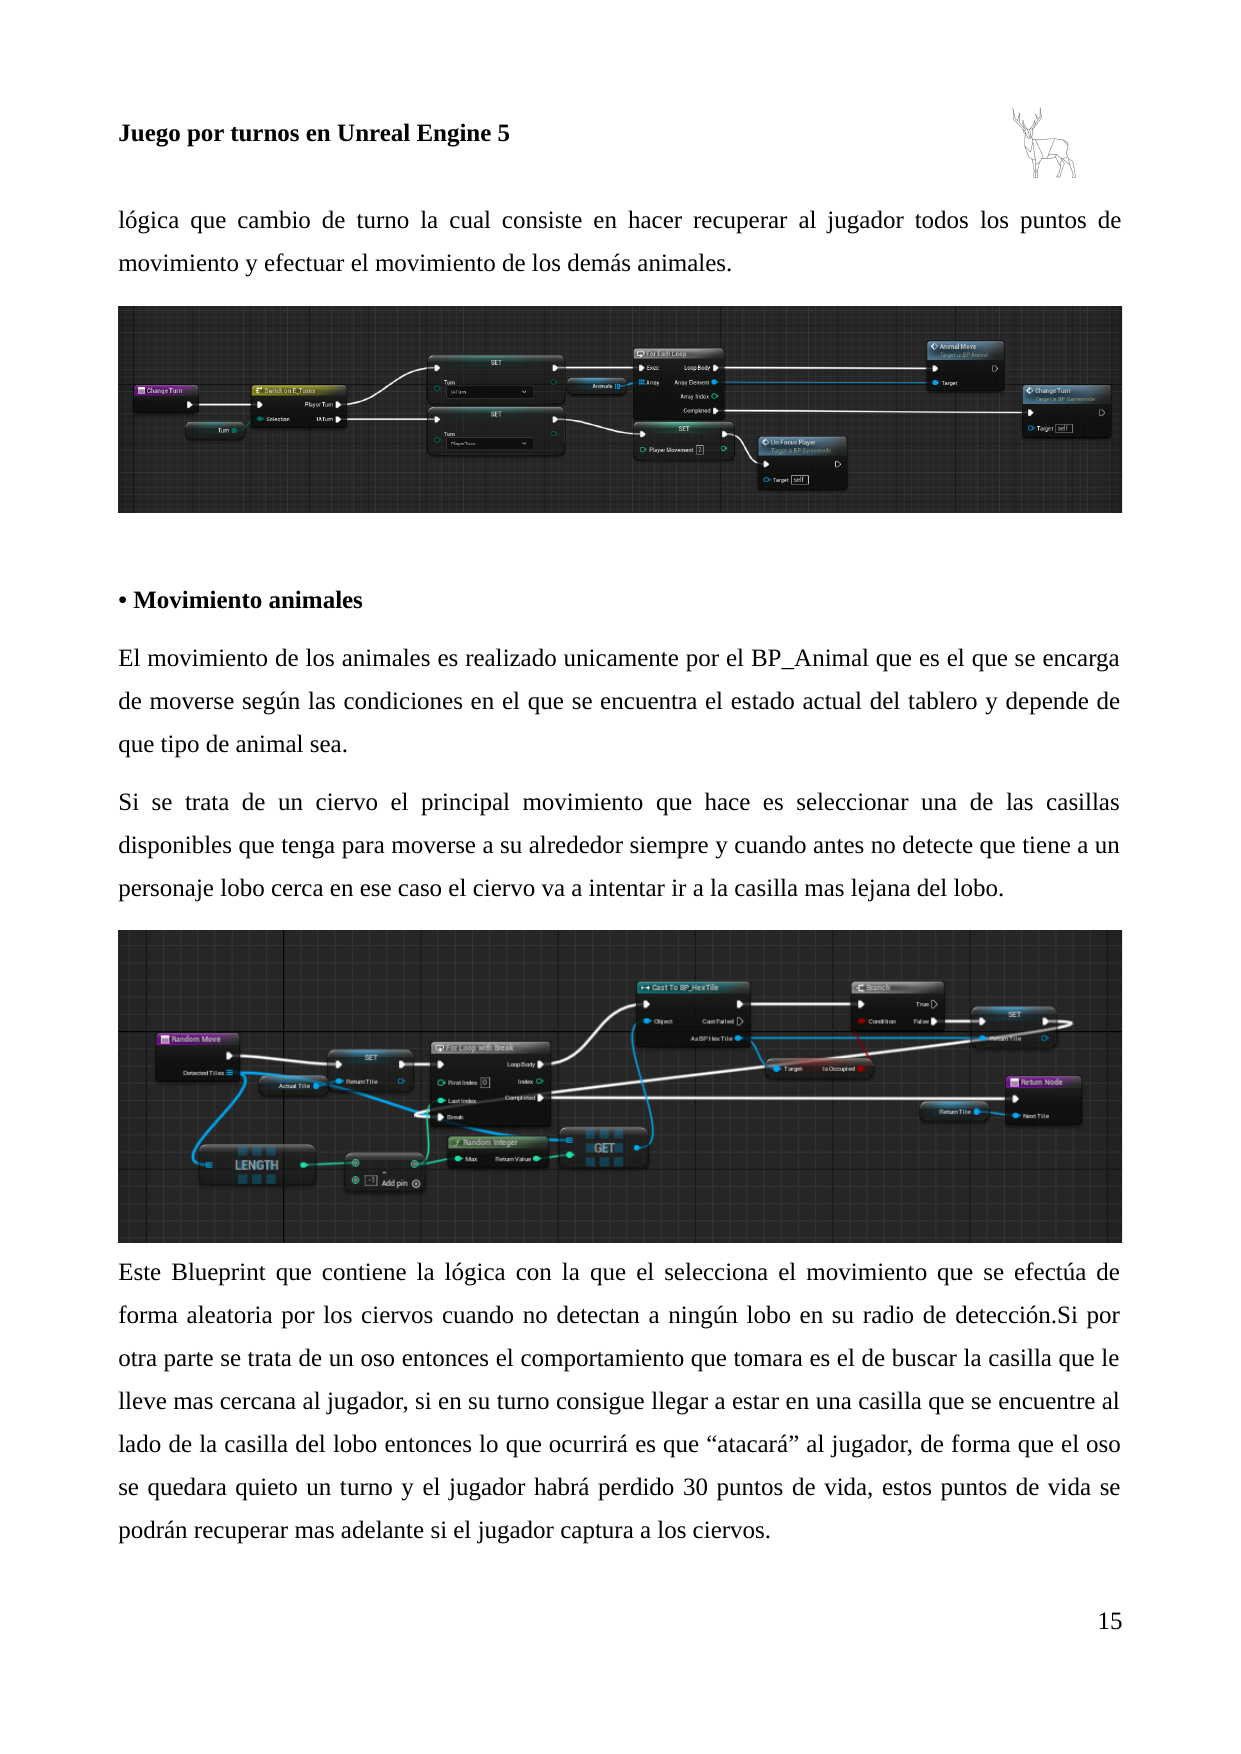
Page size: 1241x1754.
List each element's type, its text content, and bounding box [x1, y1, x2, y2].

text lógica que cambio de turno la cual consiste en hacer recuperar al jugador todos los puntos de movimiento y efectuar el movimiento de los demás animales. [118, 205, 1122, 277]
text • Movimiento animales [118, 585, 1122, 614]
text Este Blueprint que contiene la lógica con la que el selecciona el movimiento que se efectúa de forma aleatoria por los ciervos cuando no detectan a ningún lobo en su radio de detección.Si por otra parte se trata de un oso entonces el comportamiento que tomara es el de buscar la casilla que le lleve mas cercana al jugador, si en su turno consigue llegar a estar en una casilla que se encuentre al lado de la casilla del lobo entonces lo que ocurrirá es que “atacará” al jugador, de forma que el oso se quedara quieto un turno y el jugador habrá perdido 30 puntos de vida, estos puntos de vida se podrán recuperar mas adelante si el jugador captura a los ciervos. [118, 1243, 1122, 1544]
picture [1004, 98, 1091, 186]
picture [118, 306, 1123, 513]
picture [118, 930, 1123, 1243]
text Si se trata de un ciervo el principal movimiento que hace es seleccionar una de las casillas disponibles que tenga para moverse a su alrededor siempre y cuando antes no detecte que tiene a un personaje lobo cerca en ese caso el ciervo va a intentar ir a la casilla mas lejana del lobo. [118, 787, 1122, 902]
text El movimiento de los animales es realizado unicamente por el BP_Animal que es el que se encarga de moverse según las condiciones en el que se encuentra el estado actual del tablero y depende de que tipo de animal sea. [118, 643, 1122, 758]
